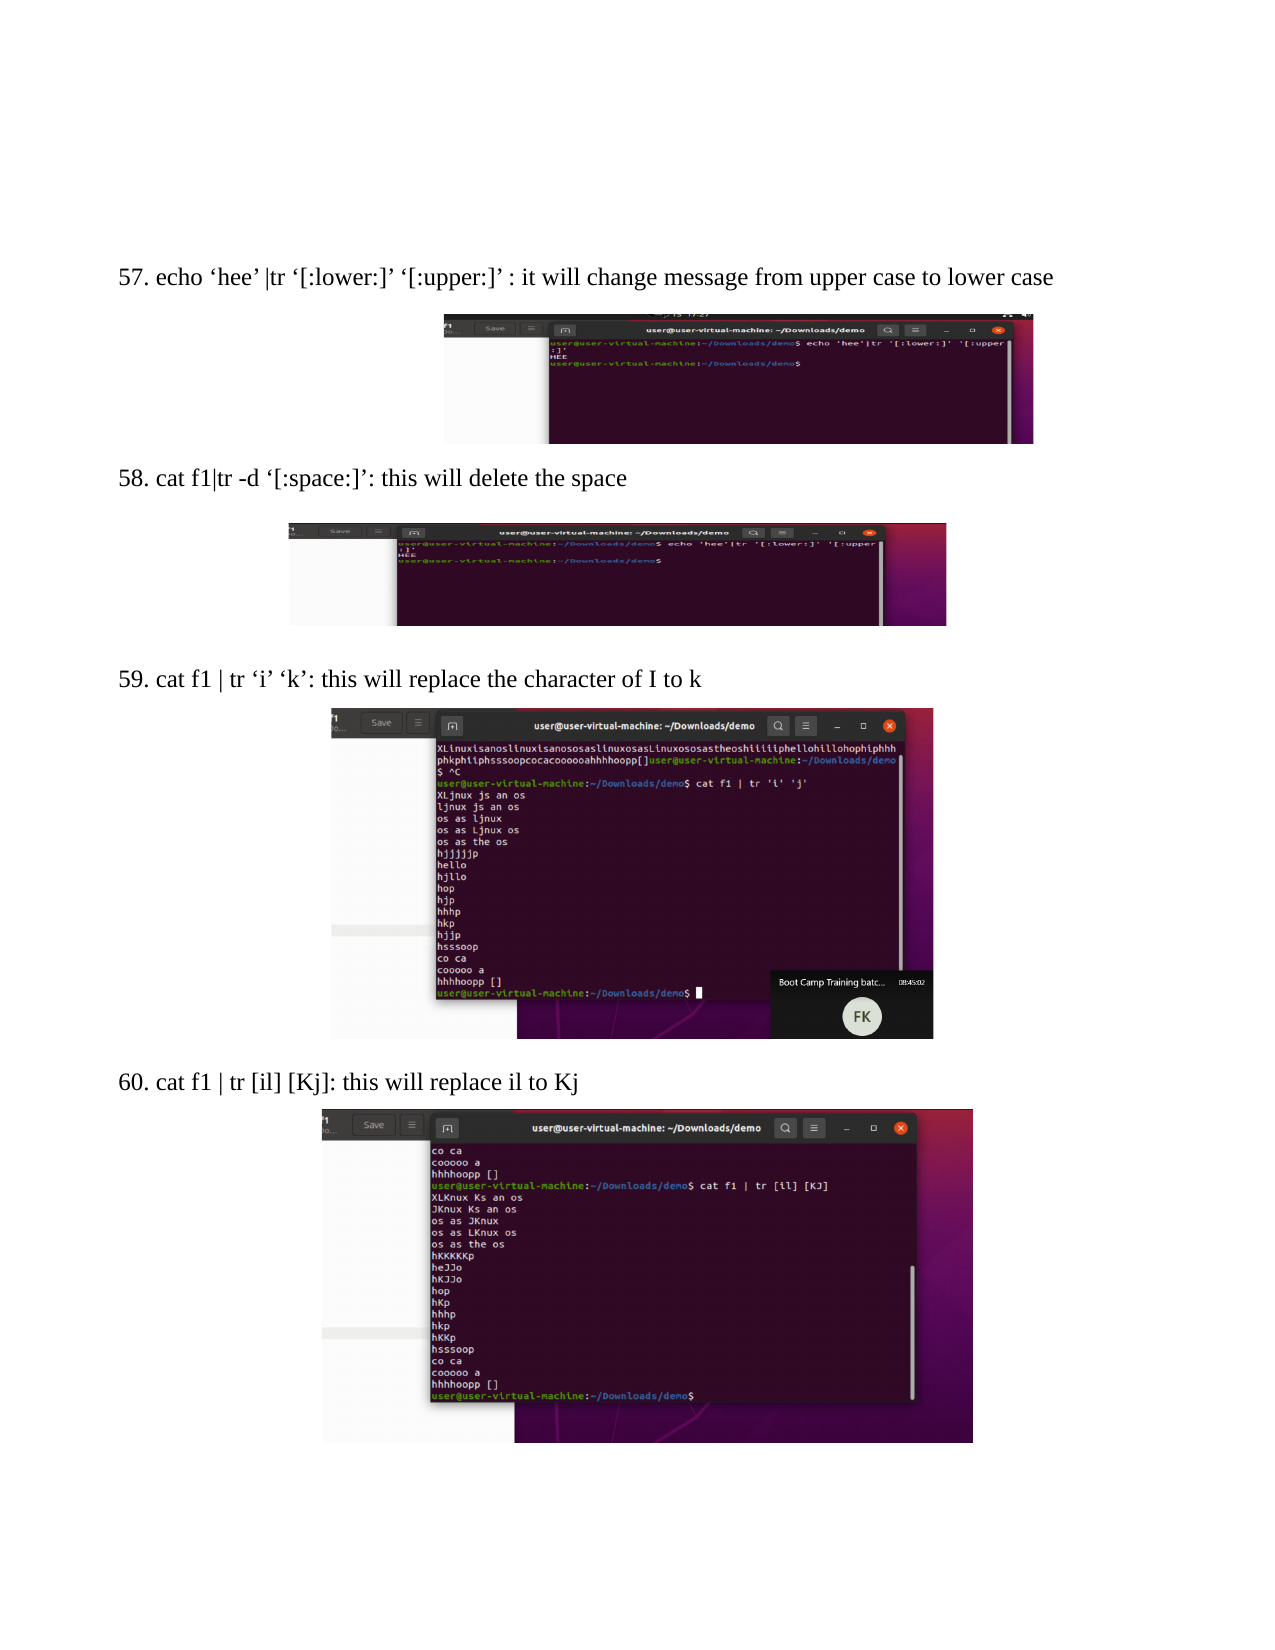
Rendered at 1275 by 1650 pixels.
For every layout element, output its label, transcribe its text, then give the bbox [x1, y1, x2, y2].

picture [331, 708, 934, 1039]
text 60. cat f1 | tr [il] [Kj]: this will replace il to Kj [118, 1067, 1157, 1096]
picture [443, 314, 1034, 444]
picture [321, 1109, 973, 1443]
picture [288, 523, 947, 626]
text 58. cat f1|tr -d ‘[:space:]’: this will delete the space [118, 463, 1157, 492]
text 59. cat f1 | tr ‘i’ ‘k’: this will replace the character of I to k [118, 664, 1157, 693]
text 57. echo ‘hee’ |tr ‘[:lower:]’ ‘[:upper:]’ : it will change message from upper case to lower case [118, 262, 1157, 291]
